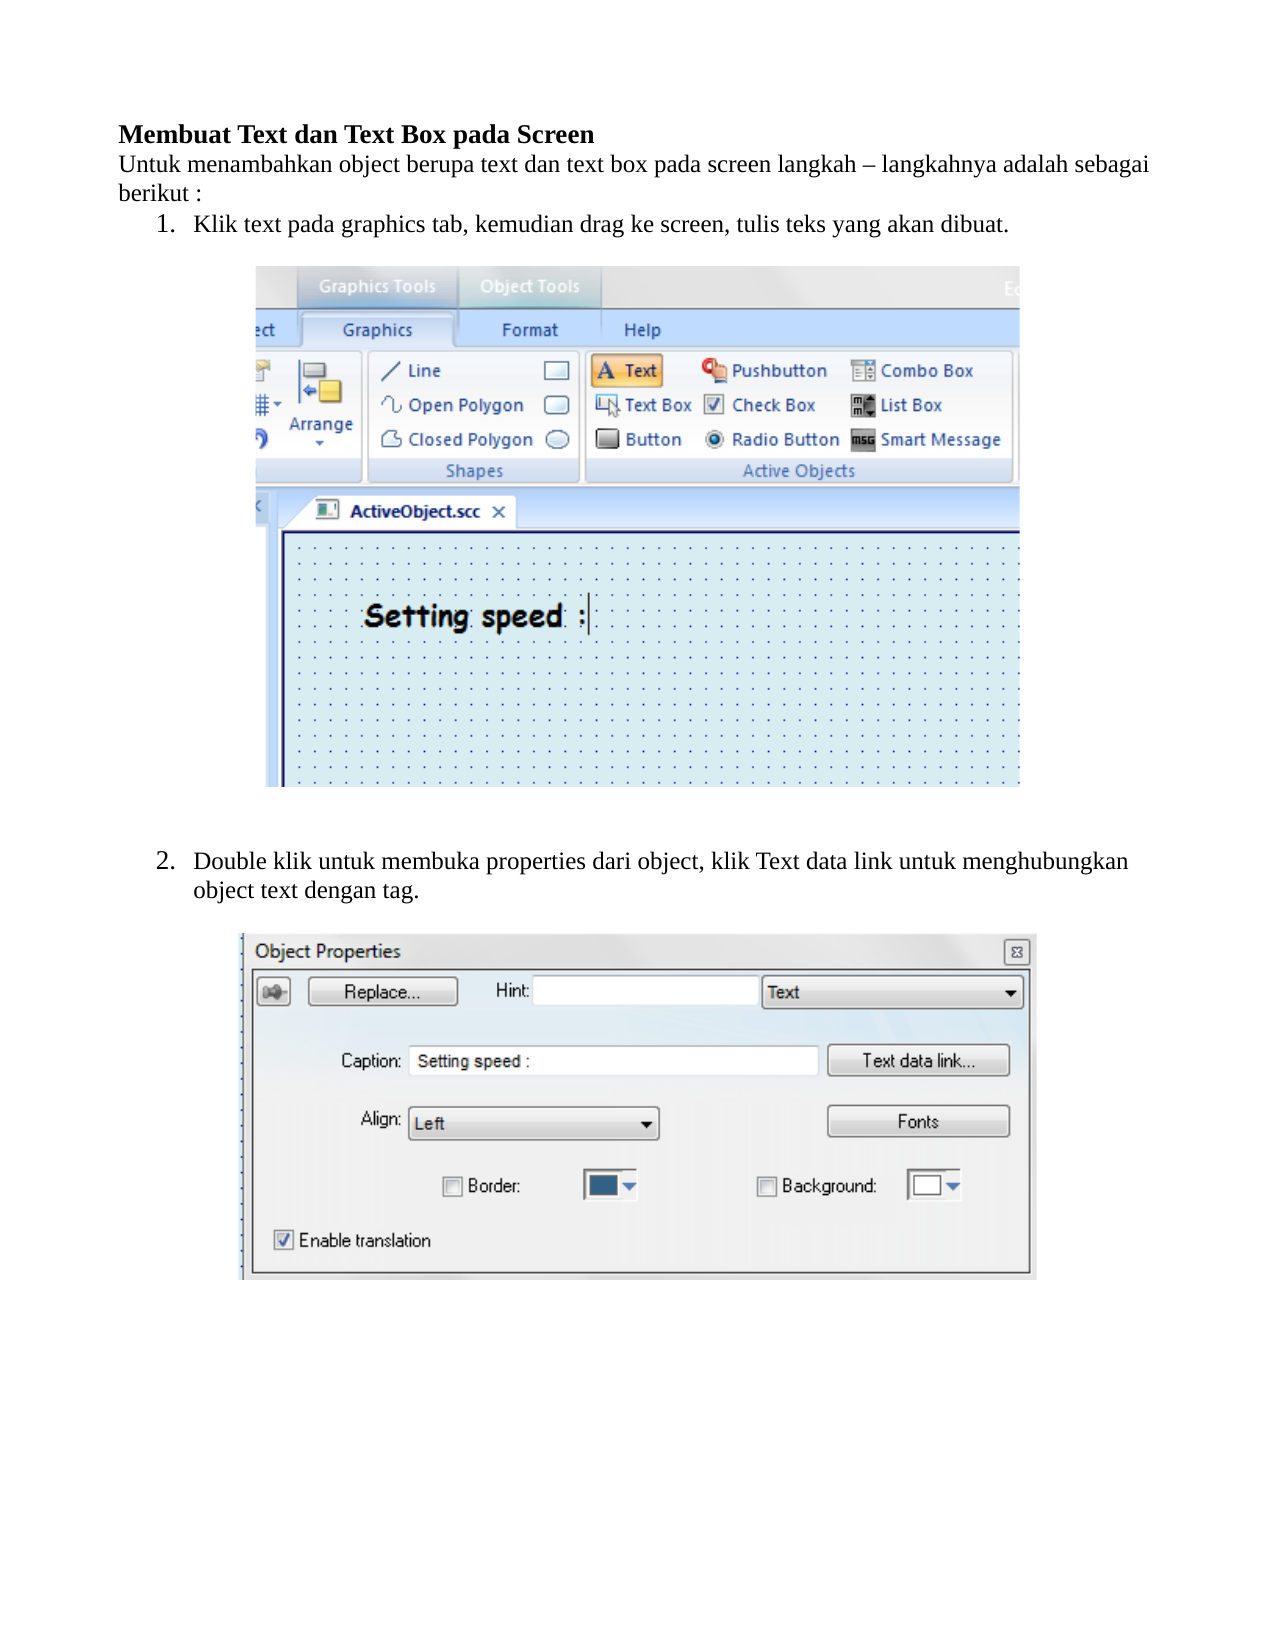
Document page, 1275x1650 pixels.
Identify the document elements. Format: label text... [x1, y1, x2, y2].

list Klik text pada graphics tab, kemudian drag ke screen, tulis teks yang akan dibuat. [156, 207, 1157, 238]
picture [255, 266, 1020, 787]
text Untuk menambahkan object berupa text dan text box pada screen langkah – langkahnya adalah sebagai berikut : [118, 149, 1157, 207]
list Double klik untuk membuka properties dari object, klik Text data link untuk menghubungkan object text dengan tag. [156, 844, 1157, 904]
text Membuat Text dan Text Box pada Screen [118, 118, 1157, 149]
picture [238, 933, 1037, 1280]
